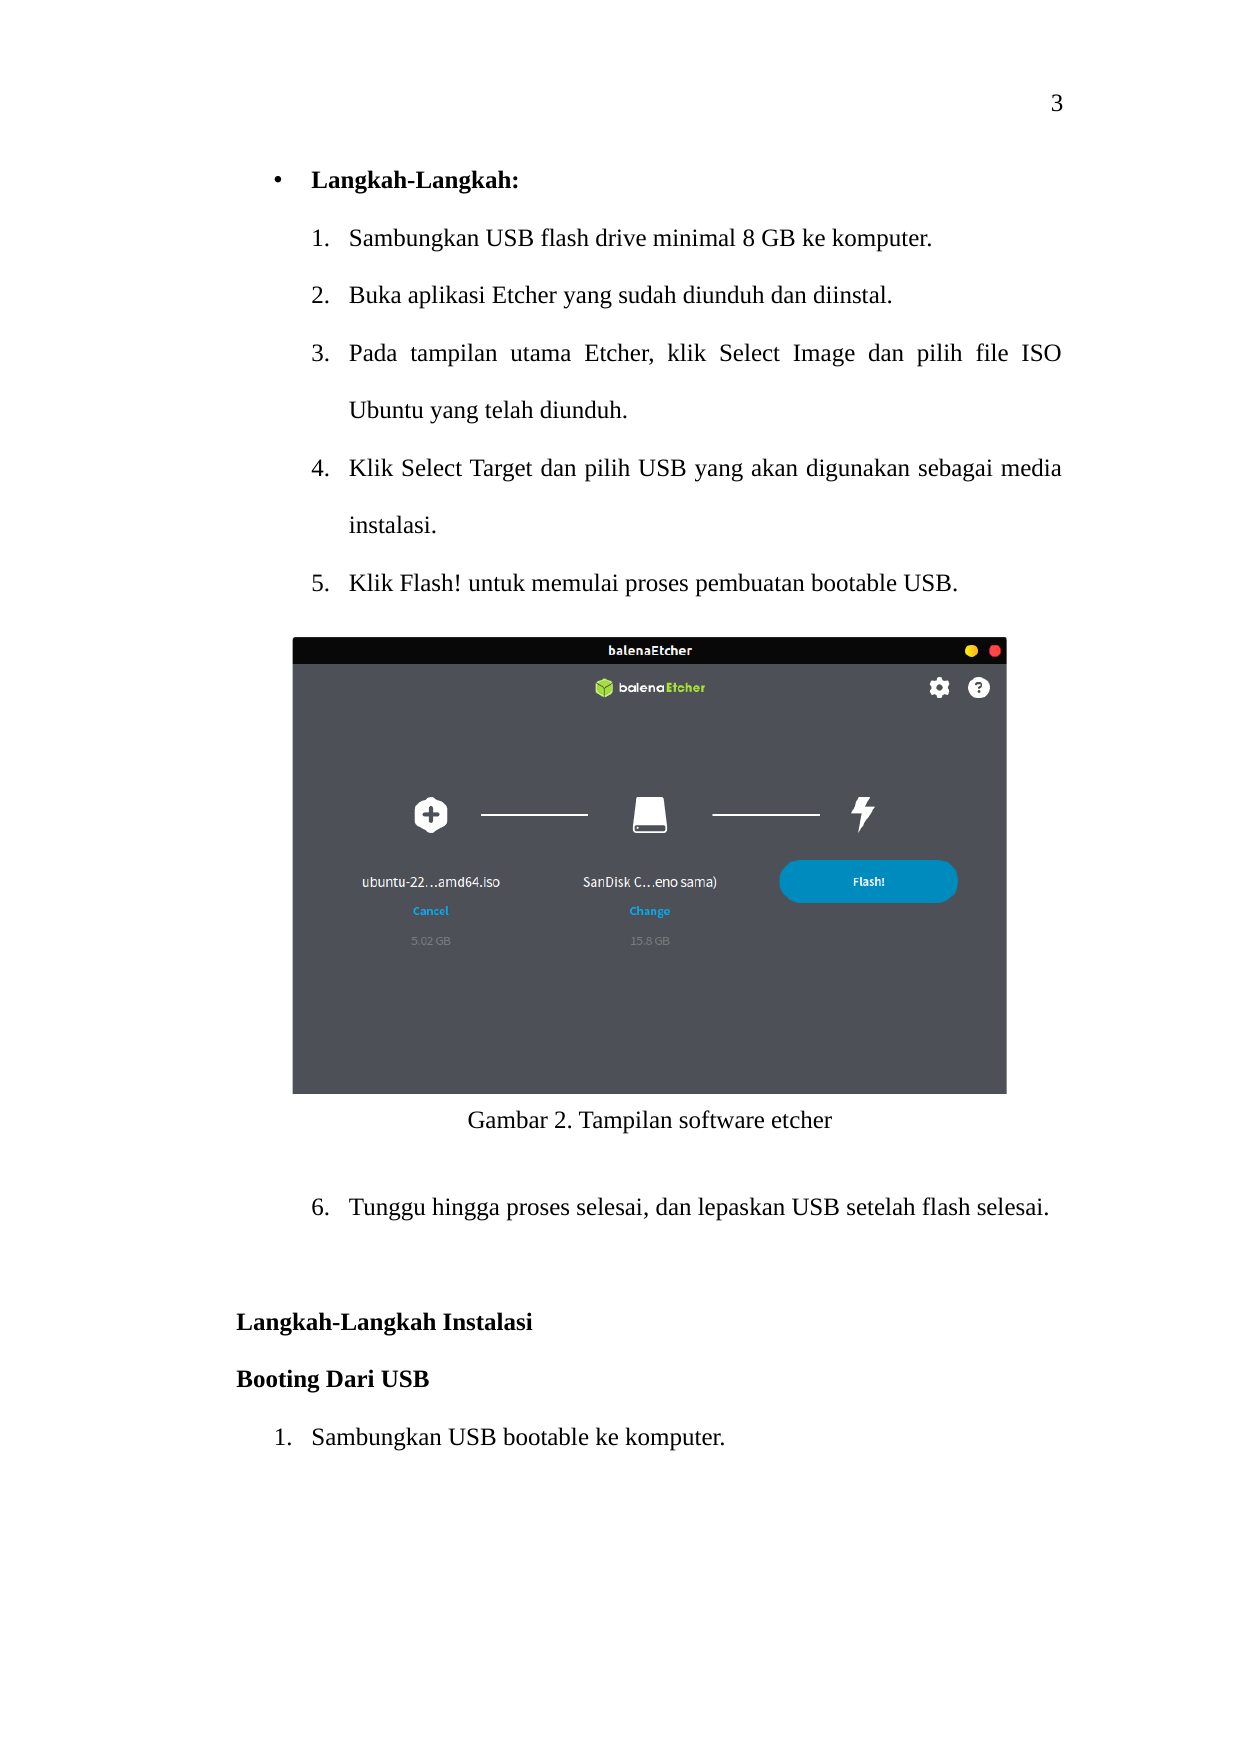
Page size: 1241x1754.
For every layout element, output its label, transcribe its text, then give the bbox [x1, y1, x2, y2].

list Tunggu hingga proses selesai, dan lepaskan USB setelah flash selesai. [292, 625, 1063, 1221]
list Klik Select Target dan pilih USB yang akan digunakan sebagai media instalasi. [311, 453, 1063, 539]
list Gambar 2. Tampilan software etcher [292, 1094, 1007, 1134]
list Buka aplikasi Etcher yang sudah diunduh dan diinstal. [311, 280, 1063, 309]
list Langkah-Langkah: [274, 165, 1063, 194]
list Sambungkan USB bootable ke komputer. [274, 1422, 1063, 1451]
subtitle Langkah-Langkah Instalasi [236, 1307, 1063, 1336]
list Sambungkan USB flash drive minimal 8 GB ke komputer. [311, 223, 1063, 252]
list Klik Flash! untuk memulai proses pembuatan bootable USB. [311, 568, 1063, 597]
picture [292, 637, 1007, 1094]
subtitle Booting dari USB [236, 1364, 1063, 1393]
list Pada tampilan utama Etcher, klik Select Image dan pilih file ISO Ubuntu yang telah diunduh. [311, 338, 1063, 424]
